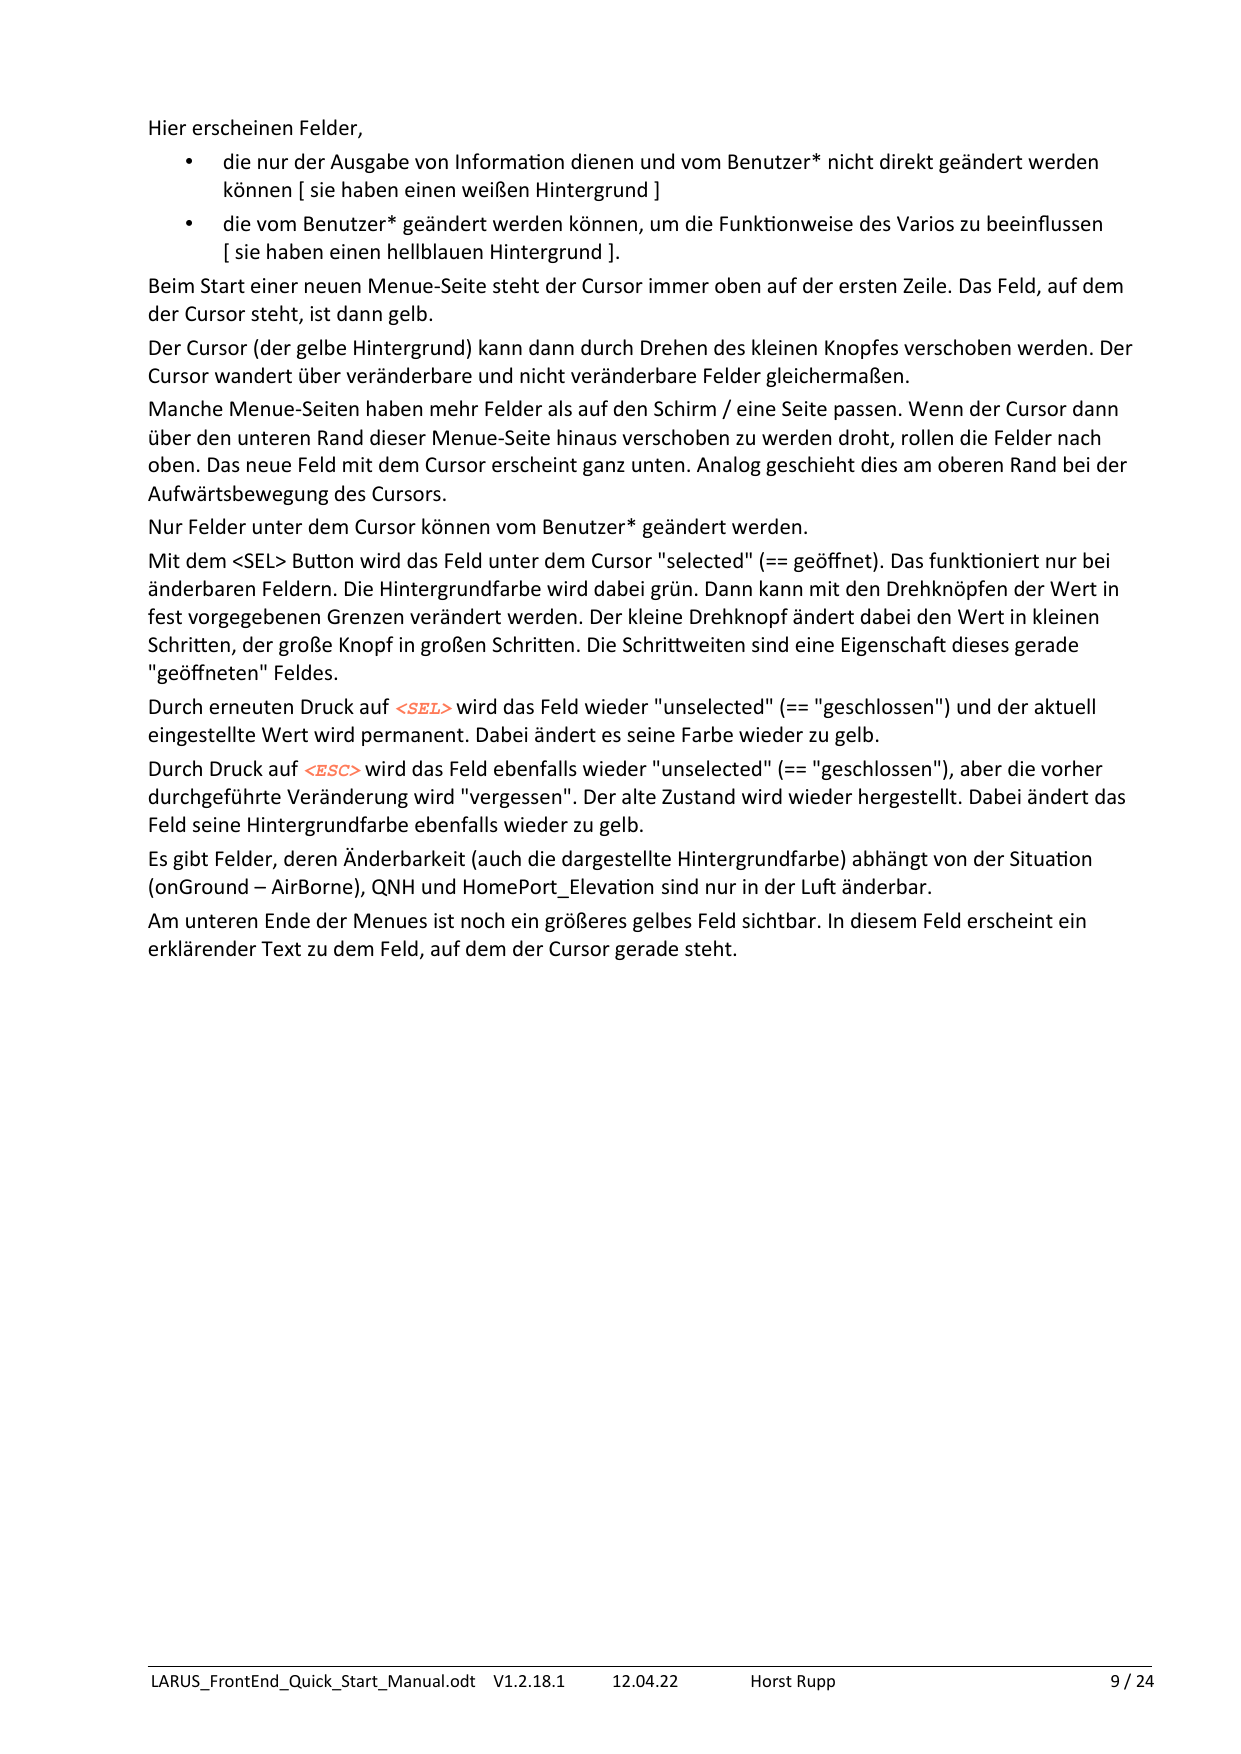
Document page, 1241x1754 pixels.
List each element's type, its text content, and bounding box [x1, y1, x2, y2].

text Beim Start einer neuen Menue-Seite steht der Cursor immer oben auf der ersten Zeile. Das Feld, auf dem der Cursor steht, ist dann gelb. [148, 271, 1152, 327]
text Mit dem <SEL> Button wird das Feld unter dem Cursor "selected" (== geöffnet). Das funktioniert nur bei änderbaren Feldern. Die Hintergrundfarbe wird dabei grün. Dann kann mit den Drehknöpfen der Wert in fest vorgegebenen Grenzen verändert werden. Der kleine Drehknopf ändert dabei den Wert in kleinen Schritten, der große Knopf in großen Schritten. Die Schrittweiten sind eine Eigenschaft dieses gerade "geöffneten" Feldes. [148, 546, 1152, 686]
list die nur der Ausgabe von Information dienen und vom Benutzer* nicht direkt geändert werden können [ sie haben einen weißen Hintergrund ] [185, 147, 1152, 203]
text Durch Druck auf <ESC> wird das Feld ebenfalls wieder "unselected" (== "geschlossen"), aber die vorher durchgeführte Veränderung wird "vergessen". Der alte Zustand wird wieder hergestellt. Dabei ändert das Feld seine Hintergrundfarbe ebenfalls wieder zu gelb. [148, 754, 1152, 838]
text Nur Felder unter dem Cursor können vom Benutzer* geändert werden. [148, 512, 1152, 541]
list die vom Benutzer* geändert werden können, um die Funktionweise des Varios zu beeinflussen [ sie haben einen hellblauen Hintergrund ]. [185, 209, 1152, 265]
text Es gibt Felder, deren Änderbarkeit (auch die dargestellte Hintergrundfarbe) abhängt von der Situation (onGround – AirBorne), QNH und HomePort_Elevation sind nur in der Luft änderbar. [148, 844, 1152, 900]
text Manche Menue-Seiten haben mehr Felder als auf den Schirm / eine Seite passen. Wenn der Cursor dann über den unteren Rand dieser Menue-Seite hinaus verschoben zu werden droht, rollen die Felder nach oben. Das neue Feld mit dem Cursor erscheint ganz unten. Analog geschieht dies am oberen Rand bei der Aufwärtsbewegung des Cursors. [148, 394, 1152, 507]
text Der Cursor (der gelbe Hintergrund) kann dann durch Drehen des kleinen Knopfes verschoben werden. Der Cursor wandert über veränderbare und nicht veränderbare Felder gleichermaßen. [148, 333, 1152, 389]
text Am unteren Ende der Menues ist noch ein größeres gelbes Feld sichtbar. In diesem Feld erscheint ein erklärender Text zu dem Feld, auf dem der Cursor gerade steht. [148, 906, 1152, 962]
text Durch erneuten Druck auf <SEL> wird das Feld wieder "unselected" (== "geschlossen") und der aktuell eingestellte Wert wird permanent. Dabei ändert es seine Farbe wieder zu gelb. [148, 692, 1152, 748]
text Hier erscheinen Felder, [148, 113, 1152, 141]
